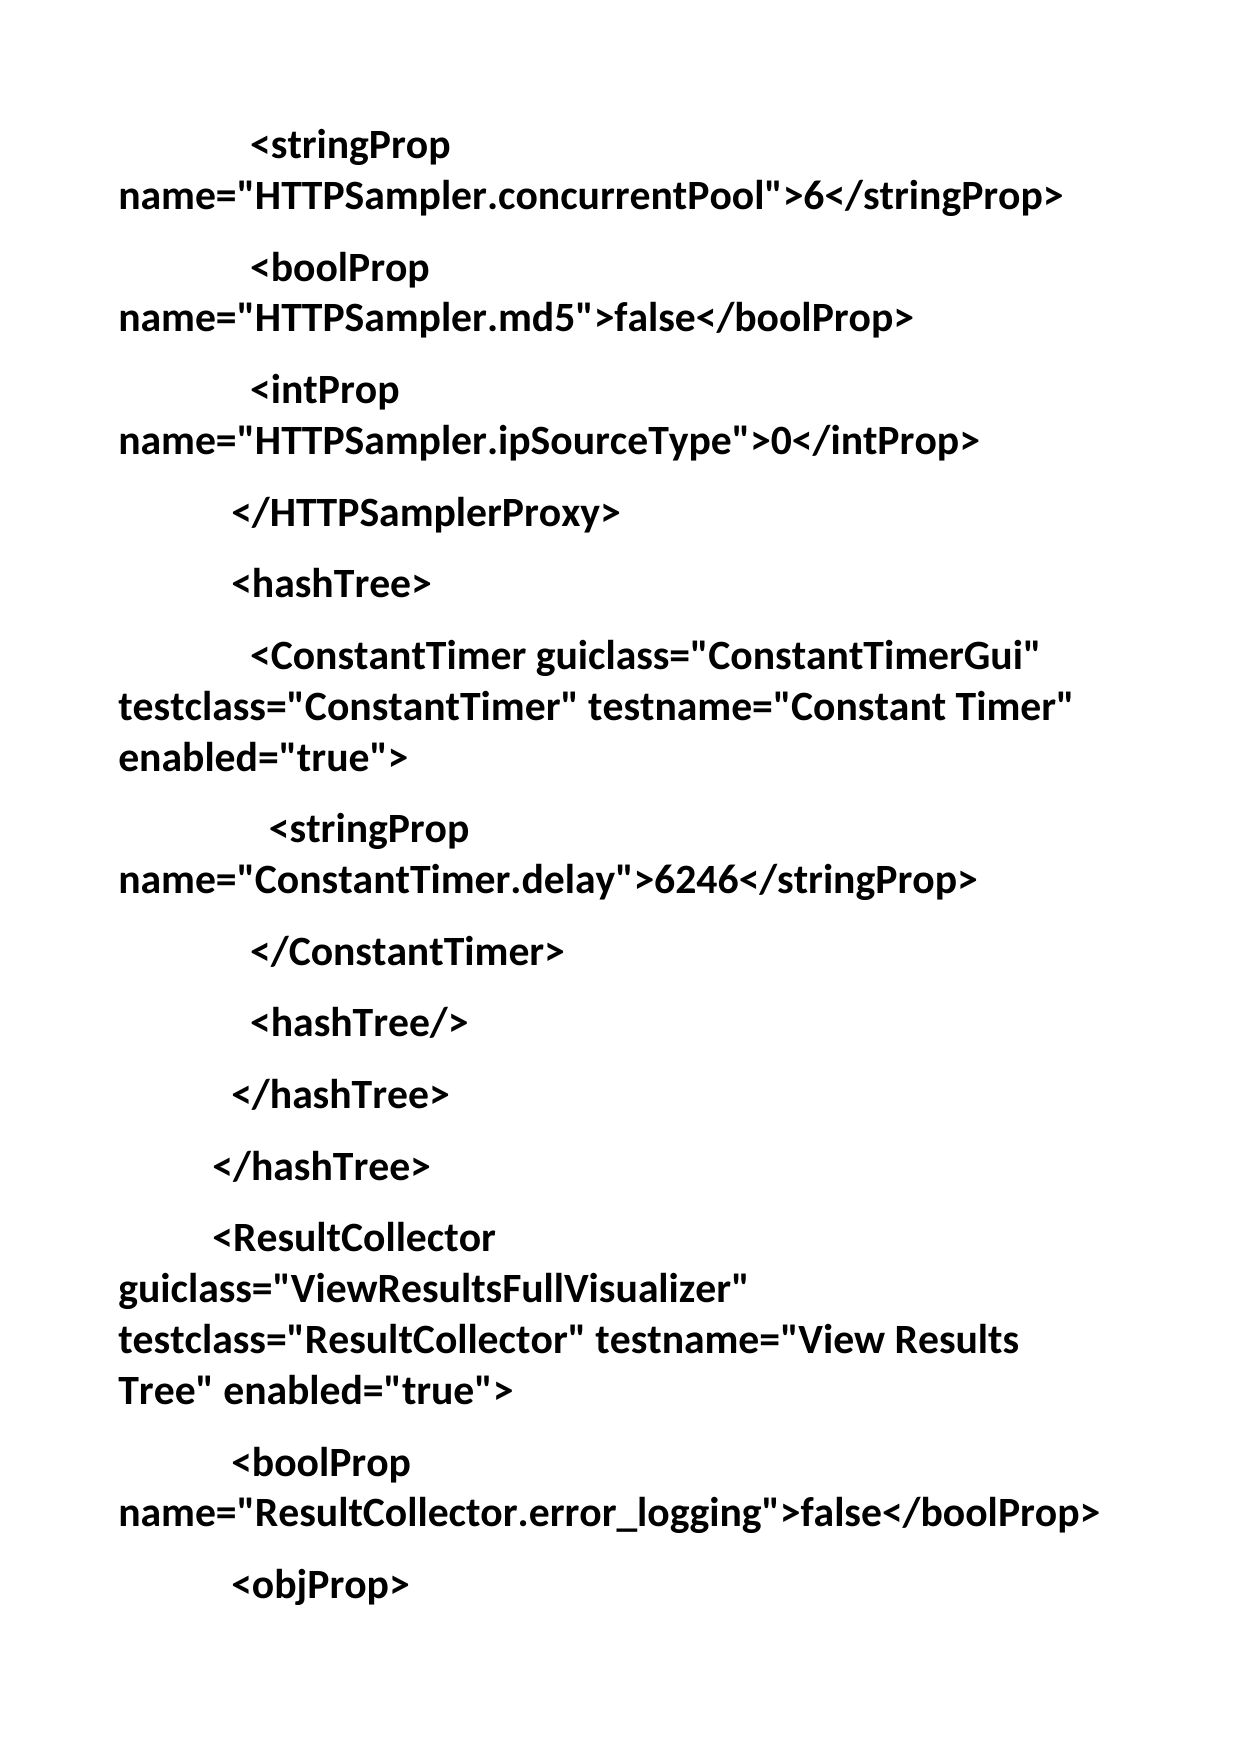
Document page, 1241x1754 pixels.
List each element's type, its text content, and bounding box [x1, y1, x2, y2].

text <intProp name="HTTPSampler.ipSourceType">0</intProp> [118, 363, 1122, 465]
text </ConstantTimer> [118, 925, 1122, 976]
text <stringProp name="ConstantTimer.delay">6246</stringProp> [118, 802, 1122, 904]
text <objProp> [118, 1558, 1122, 1609]
text <boolProp name="ResultCollector.error_logging">false</boolProp> [118, 1436, 1122, 1537]
text <stringProp name="HTTPSampler.concurrentPool">6</stringProp> [118, 118, 1122, 220]
text <ConstantTimer guiclass="ConstantTimerGui" testclass="ConstantTimer" testname="Constant Timer" enabled="true"> [118, 629, 1122, 781]
text <hashTree/> [118, 996, 1122, 1047]
text </hashTree> [118, 1068, 1122, 1119]
text </HTTPSamplerProxy> [118, 486, 1122, 536]
text <hashTree> [118, 557, 1122, 608]
text <boolProp name="HTTPSampler.md5">false</boolProp> [118, 241, 1122, 342]
text </hashTree> [118, 1140, 1122, 1191]
text <ResultCollector guiclass="ViewResultsFullVisualizer" testclass="ResultCollector" testname="View Results Tree" enabled="true"> [118, 1211, 1122, 1415]
